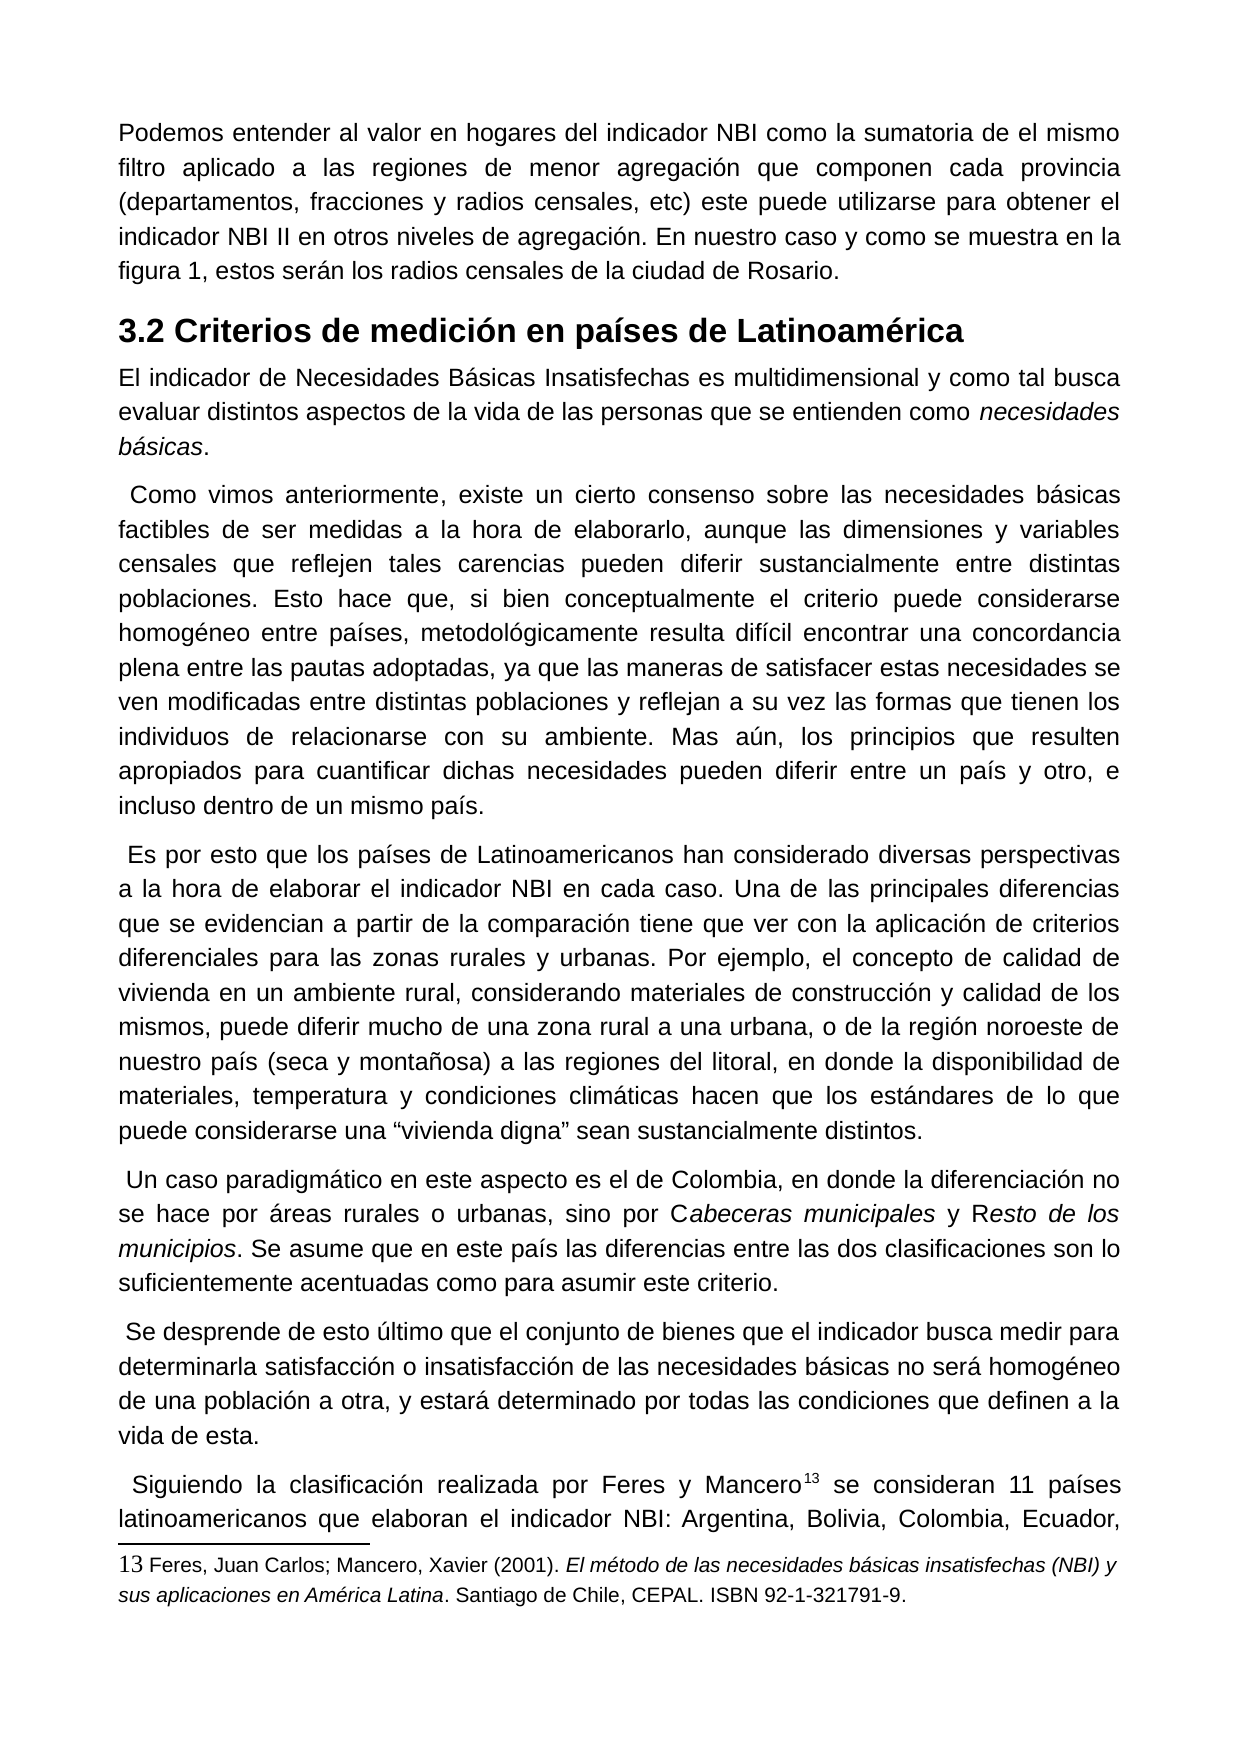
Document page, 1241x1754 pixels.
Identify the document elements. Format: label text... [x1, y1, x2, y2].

text Podemos entender al valor en hogares del indicador NBI como la sumatoria de el mismo filtro aplicado a las regiones de menor agregación que componen cada provincia (departamentos, fracciones y radios censales, etc) este puede utilizarse para obtener el indicador NBI II en otros niveles de agregación. En nuestro caso y como se muestra en la figura 1, estos serán los radios censales de la ciudad de Rosario. [118, 118, 1122, 285]
list Feres, Juan Carlos; Mancero, Xavier (2001). El método de las necesidades básicas insatisfechas (NBI) y sus aplicaciones en América Latina. Santiago de Chile, CEPAL. ISBN 92-1-321791-9. [118, 1549, 1122, 1607]
text Siguiendo la clasificación realizada por Feres y Mancero se consideran 11 países latinoamericanos que elaboran el indicador NBI: Argentina, Bolivia, Colombia, Ecuador, [118, 1470, 1122, 1533]
text Se desprende de esto último que el conjunto de bienes que el indicador busca medir para determinarla satisfacción o insatisfacción de las necesidades básicas no será homogéneo de una población a otra, y estará determinado por todas las condiciones que definen a la vida de esta. [118, 1317, 1122, 1449]
text Es por esto que los países de Latinoamericanos han considerado diversas perspectivas a la hora de elaborar el indicador NBI en cada caso. Una de las principales diferencias que se evidencian a partir de la comparación tiene que ver con la aplicación de criterios diferenciales para las zonas rurales y urbanas. Por ejemplo, el concepto de calidad de vivienda en un ambiente rural, considerando materiales de construcción y calidad de los mismos, puede diferir mucho de una zona rural a una urbana, o de la región noroeste de nuestro país (seca y montañosa) a las regiones del litoral, en donde la disponibilidad de materiales, temperatura y condiciones climáticas hacen que los estándares de lo que puede considerarse una “vivienda digna” sean sustancialmente distintos. [118, 840, 1122, 1144]
subtitle 3.2 Criterios de medición en países de Latinoamérica [118, 311, 1122, 350]
text El indicador de Necesidades Básicas Insatisfechas es multidimensional y como tal busca evaluar distintos aspectos de la vida de las personas que se entienden como necesidades básicas. [118, 362, 1122, 460]
text Un caso paradigmático en este aspecto es el de Colombia, en donde la diferenciación no se hace por áreas rurales o urbanas, sino por Cabeceras municipales y Resto de los municipios. Se asume que en este país las diferencias entre las dos clasificaciones son lo suficientemente acentuadas como para asumir este criterio. [118, 1165, 1122, 1297]
text Como vimos anteriormente, existe un cierto consenso sobre las necesidades básicas factibles de ser medidas a la hora de elaborarlo, aunque las dimensiones y variables censales que reflejen tales carencias pueden diferir sustancialmente entre distintas poblaciones. Esto hace que, si bien conceptualmente el criterio puede considerarse homogéneo entre países, metodológicamente resulta difícil encontrar una concordancia plena entre las pautas adoptadas, ya que las maneras de satisfacer estas necesidades se ven modificadas entre distintas poblaciones y reflejan a su vez las formas que tienen los individuos de relacionarse con su ambiente. Mas aún, los principios que resulten apropiados para cuantificar dichas necesidades pueden diferir entre un país y otro, e incluso dentro de un mismo país. [118, 481, 1122, 819]
